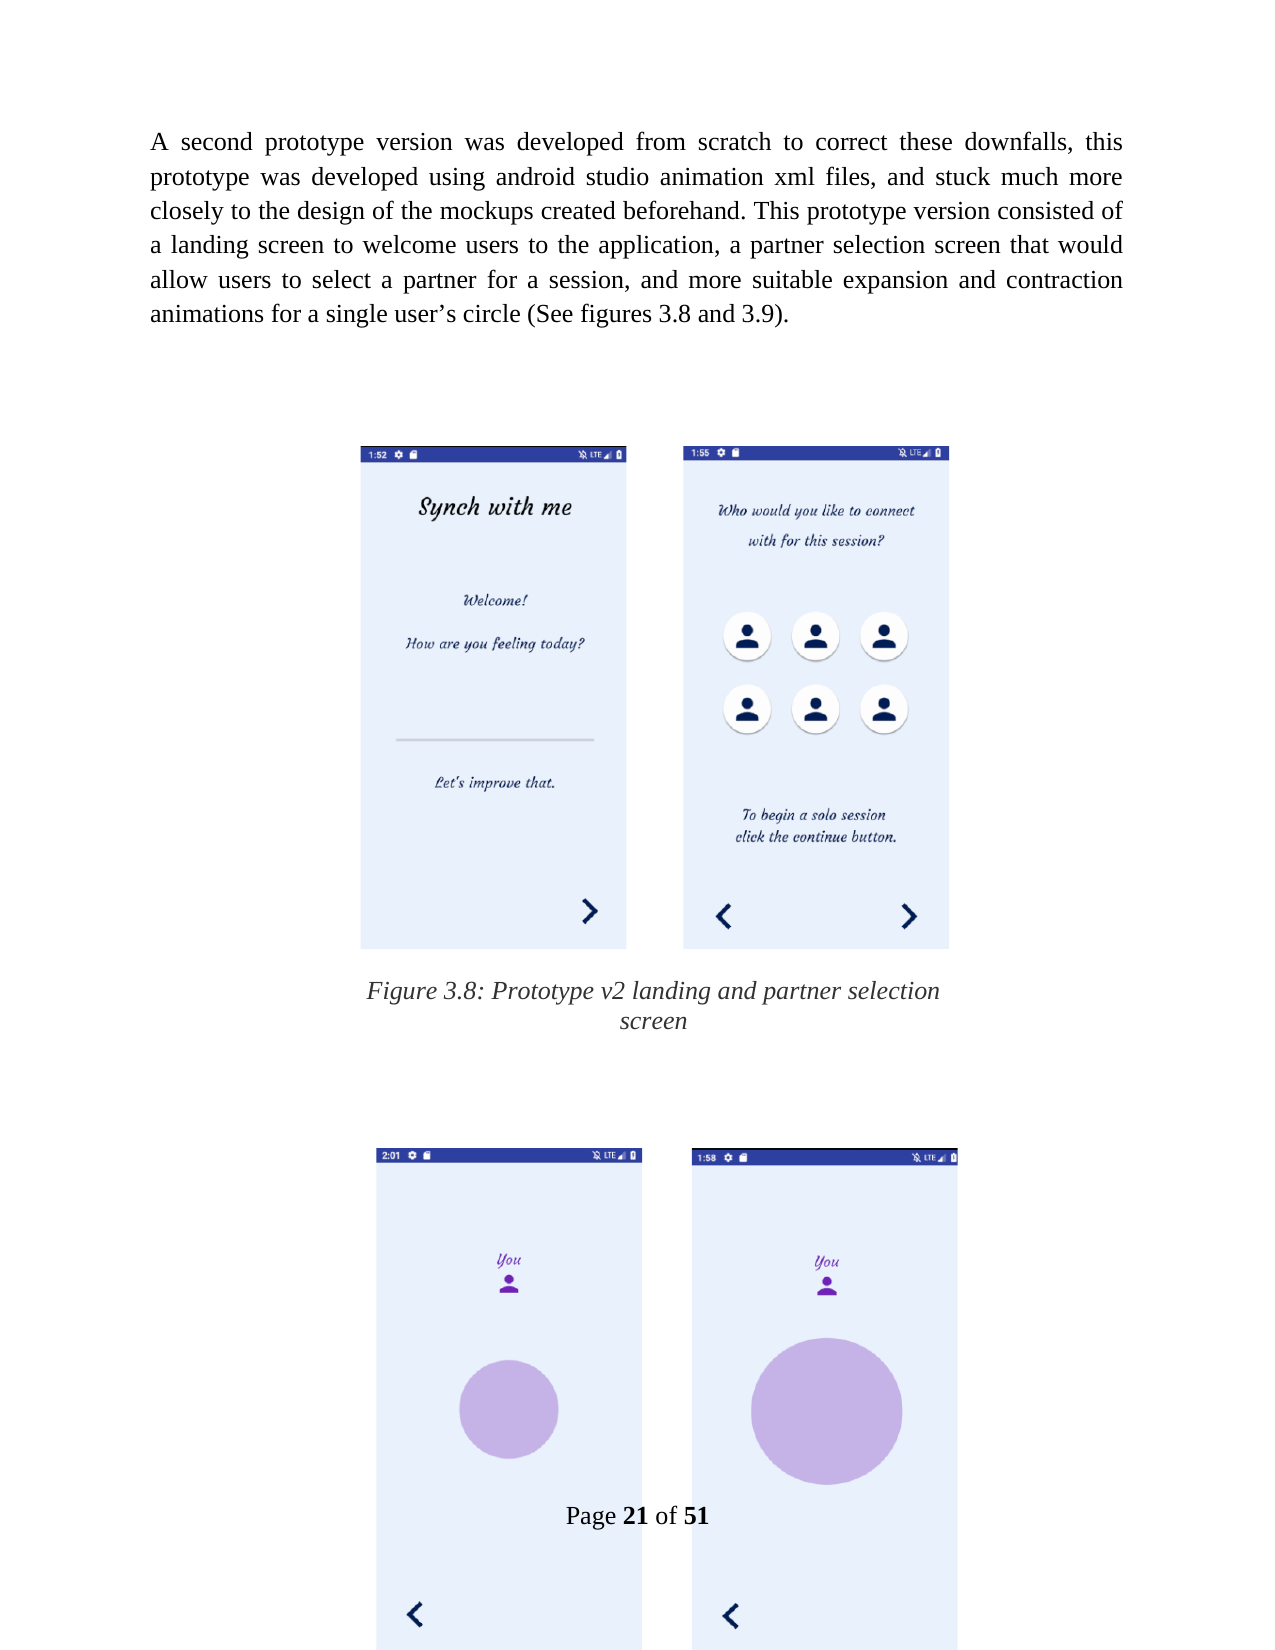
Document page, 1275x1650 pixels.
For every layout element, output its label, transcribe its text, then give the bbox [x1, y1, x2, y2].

text Figure 3.8: Prototype v2 landing and partner selection screen [361, 975, 949, 1035]
text A second prototype version was developed from scratch to correct these downfalls, this prototype was developed using android studio animation xml files, and stuck much more closely to the design of the mockups created beforehand. This prototype version consisted of a landing screen to welcome users to the application, a partner selection screen that would allow users to select a partner for a session, and more suitable expansion and contraction animations for a single user’s circle (See figures 3.8 and 3.9). [150, 126, 1125, 328]
